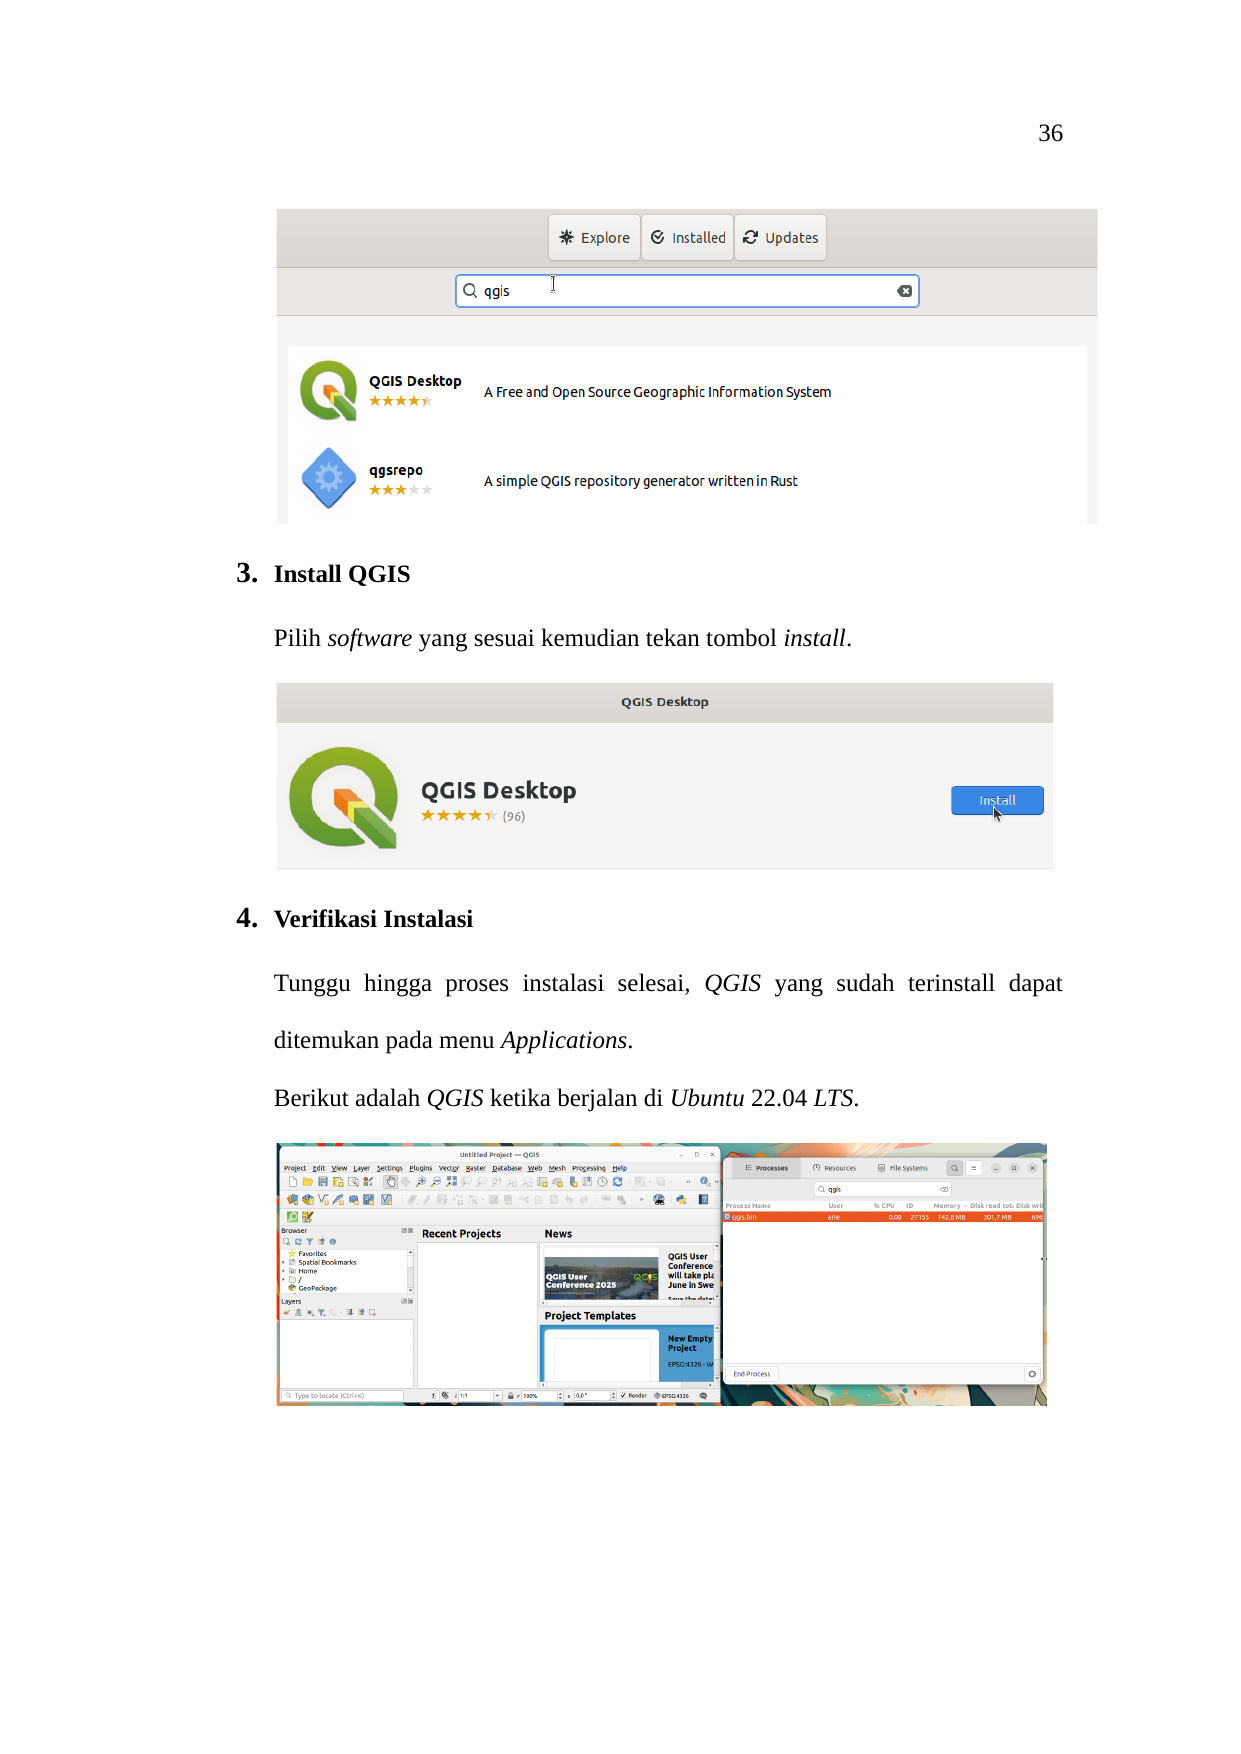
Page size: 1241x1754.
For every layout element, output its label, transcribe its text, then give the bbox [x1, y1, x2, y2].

list Install QGIS [236, 556, 1063, 589]
list Tunggu hingga proses instalasi selesai, QGIS yang sudah terinstall dapat ditemukan pada menu Applications. [236, 968, 1063, 1054]
list Pilih software yang sesuai kemudian tekan tombol install. [236, 623, 1063, 651]
picture [276, 683, 1054, 869]
picture [276, 208, 1098, 524]
list Verifikasi Instalasi [236, 901, 1063, 934]
picture [276, 1143, 1047, 1406]
list Berikut adalah QGIS ketika berjalan di Ubuntu 22.04 LTS. [236, 1083, 1063, 1111]
